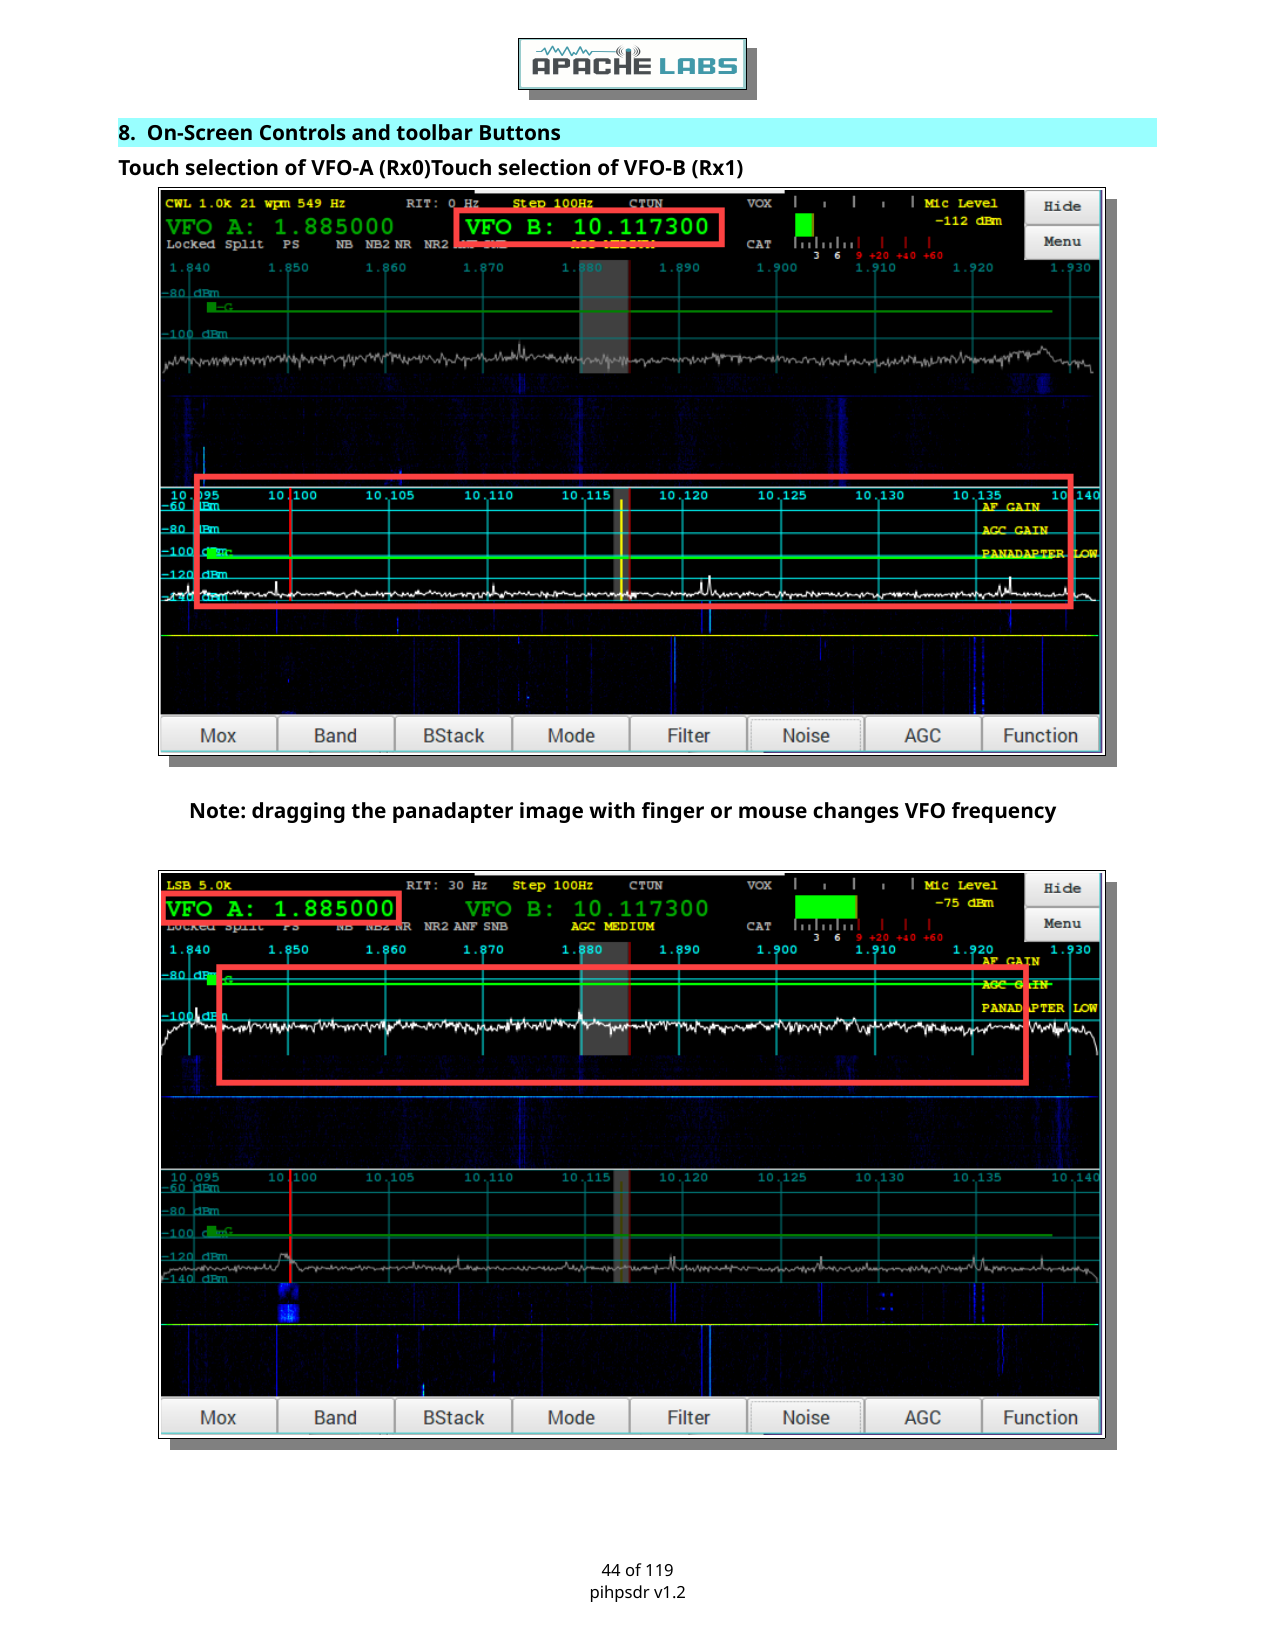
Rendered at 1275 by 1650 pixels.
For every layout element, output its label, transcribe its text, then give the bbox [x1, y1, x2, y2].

subtitle 8. On-Screen Controls and toolbar Buttons [561, 118, 1157, 147]
picture [160, 190, 1103, 753]
list Note: dragging the panadapter image with finger or mouse changes VFO frequency [81, 796, 1157, 824]
picture [161, 873, 1103, 1435]
list Touch selection of VFO-A (Rx0)Touch selection of VFO-B (Rx1) [118, 153, 1157, 181]
picture [521, 40, 744, 87]
